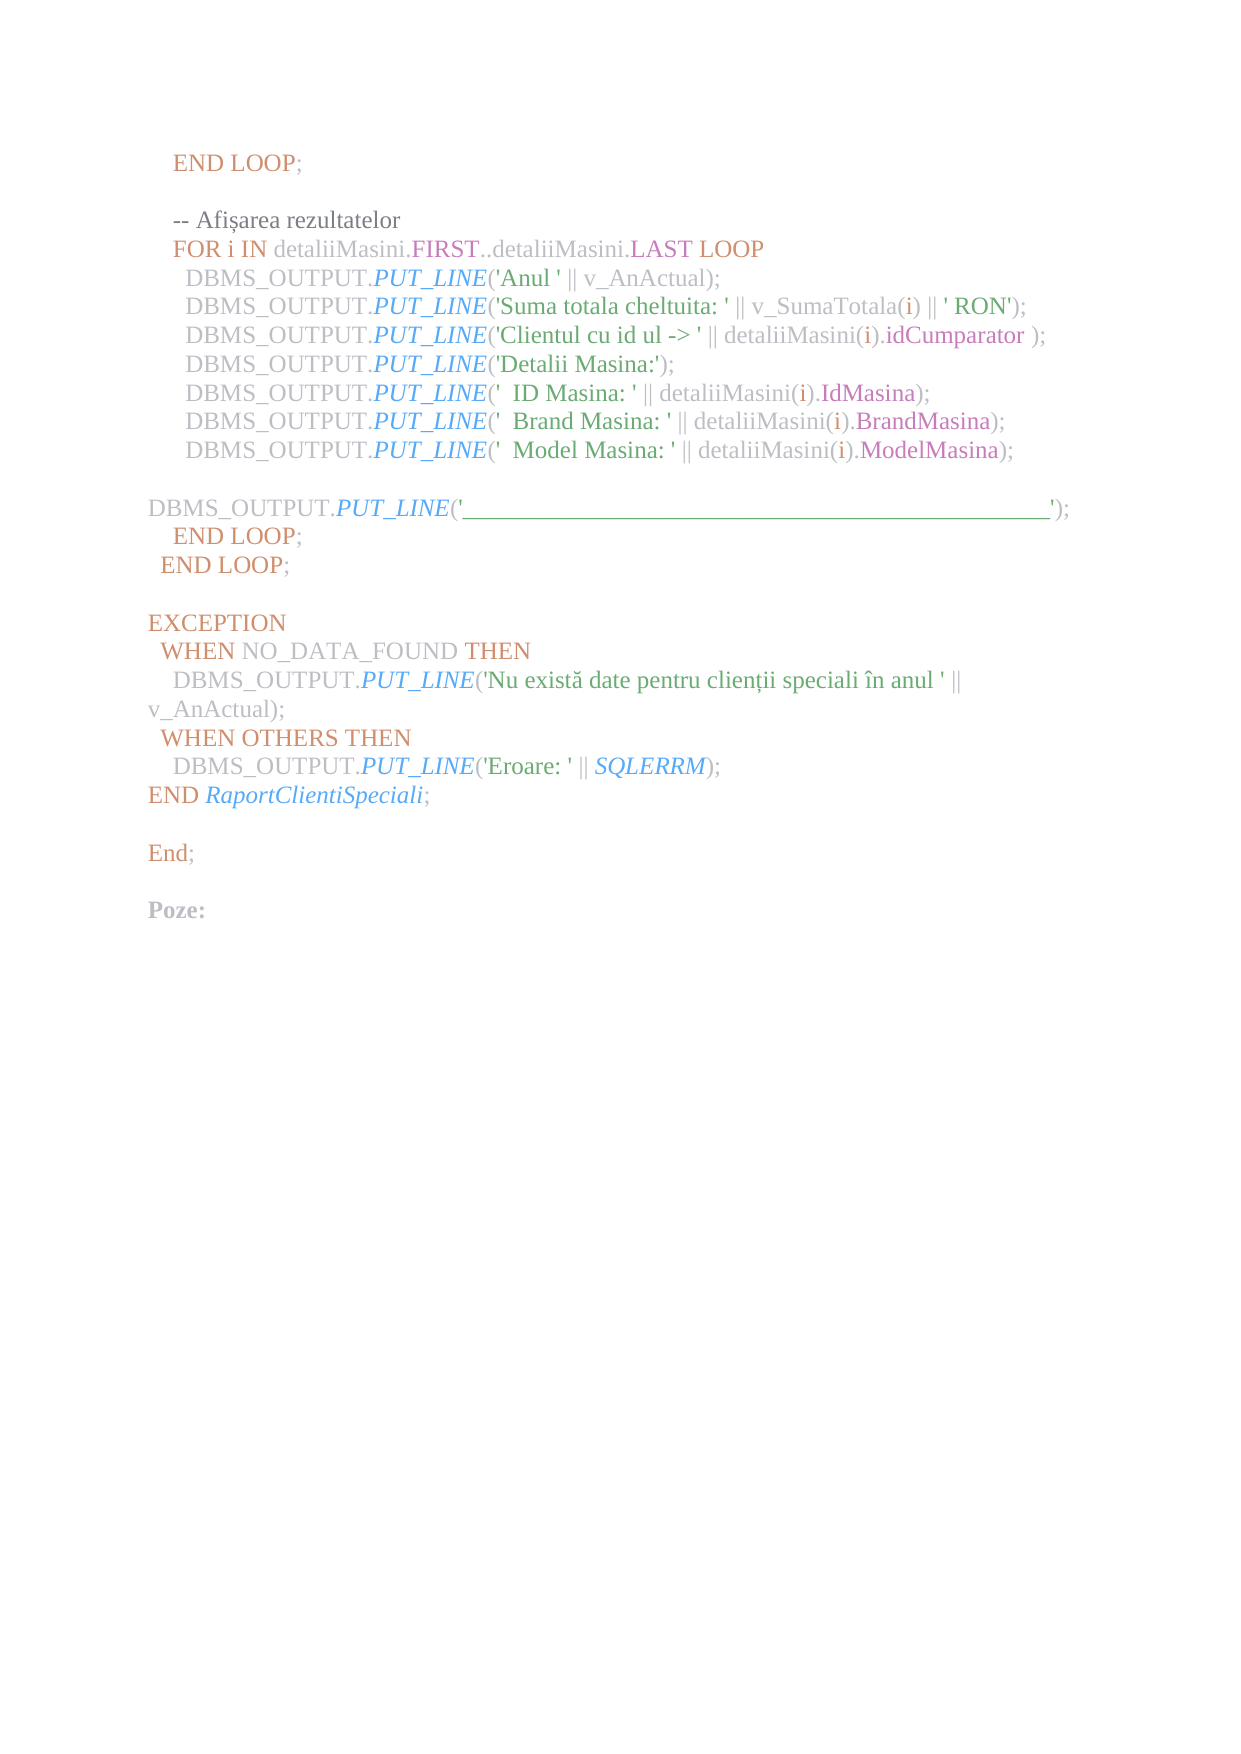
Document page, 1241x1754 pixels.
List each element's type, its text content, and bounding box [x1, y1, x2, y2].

text Poze: [148, 895, 1093, 924]
text END LOOP; -- Afișarea rezultatelor FOR i IN detaliiMasini.FIRST..detaliiMasini.LAST LOOP DBMS_OUTPUT.PUT_LINE('Anul ' || v_AnActual); DBMS_OUTPUT.PUT_LINE('Suma totala cheltuita: ' || v_SumaTotala(i) || ' RON'); DBMS_OUTPUT.PUT_LINE('Clientul cu id ul -> ' || detaliiMasini(i).idCumparator ); DBMS_OUTPUT.PUT_LINE('Detalii Masina:'); DBMS_OUTPUT.PUT_LINE(' ID Masina: ' || detaliiMasini(i).IdMasina); DBMS_OUTPUT.PUT_LINE(' Brand Masina: ' || detaliiMasini(i).BrandMasina); DBMS_OUTPUT.PUT_LINE(' Model Masina: ' || detaliiMasini(i).ModelMasina); DBMS_OUTPUT.PUT_LINE('_______________________________________________'); END LOOP; END LOOP; EXCEPTION WHEN NO_DATA_FOUND THEN DBMS_OUTPUT.PUT_LINE('Nu există date pentru clienții speciali în anul ' || v_AnActual); WHEN OTHERS THEN DBMS_OUTPUT.PUT_LINE('Eroare: ' || SQLERRM); END RaportClientiSpeciali; End; [148, 148, 1093, 866]
